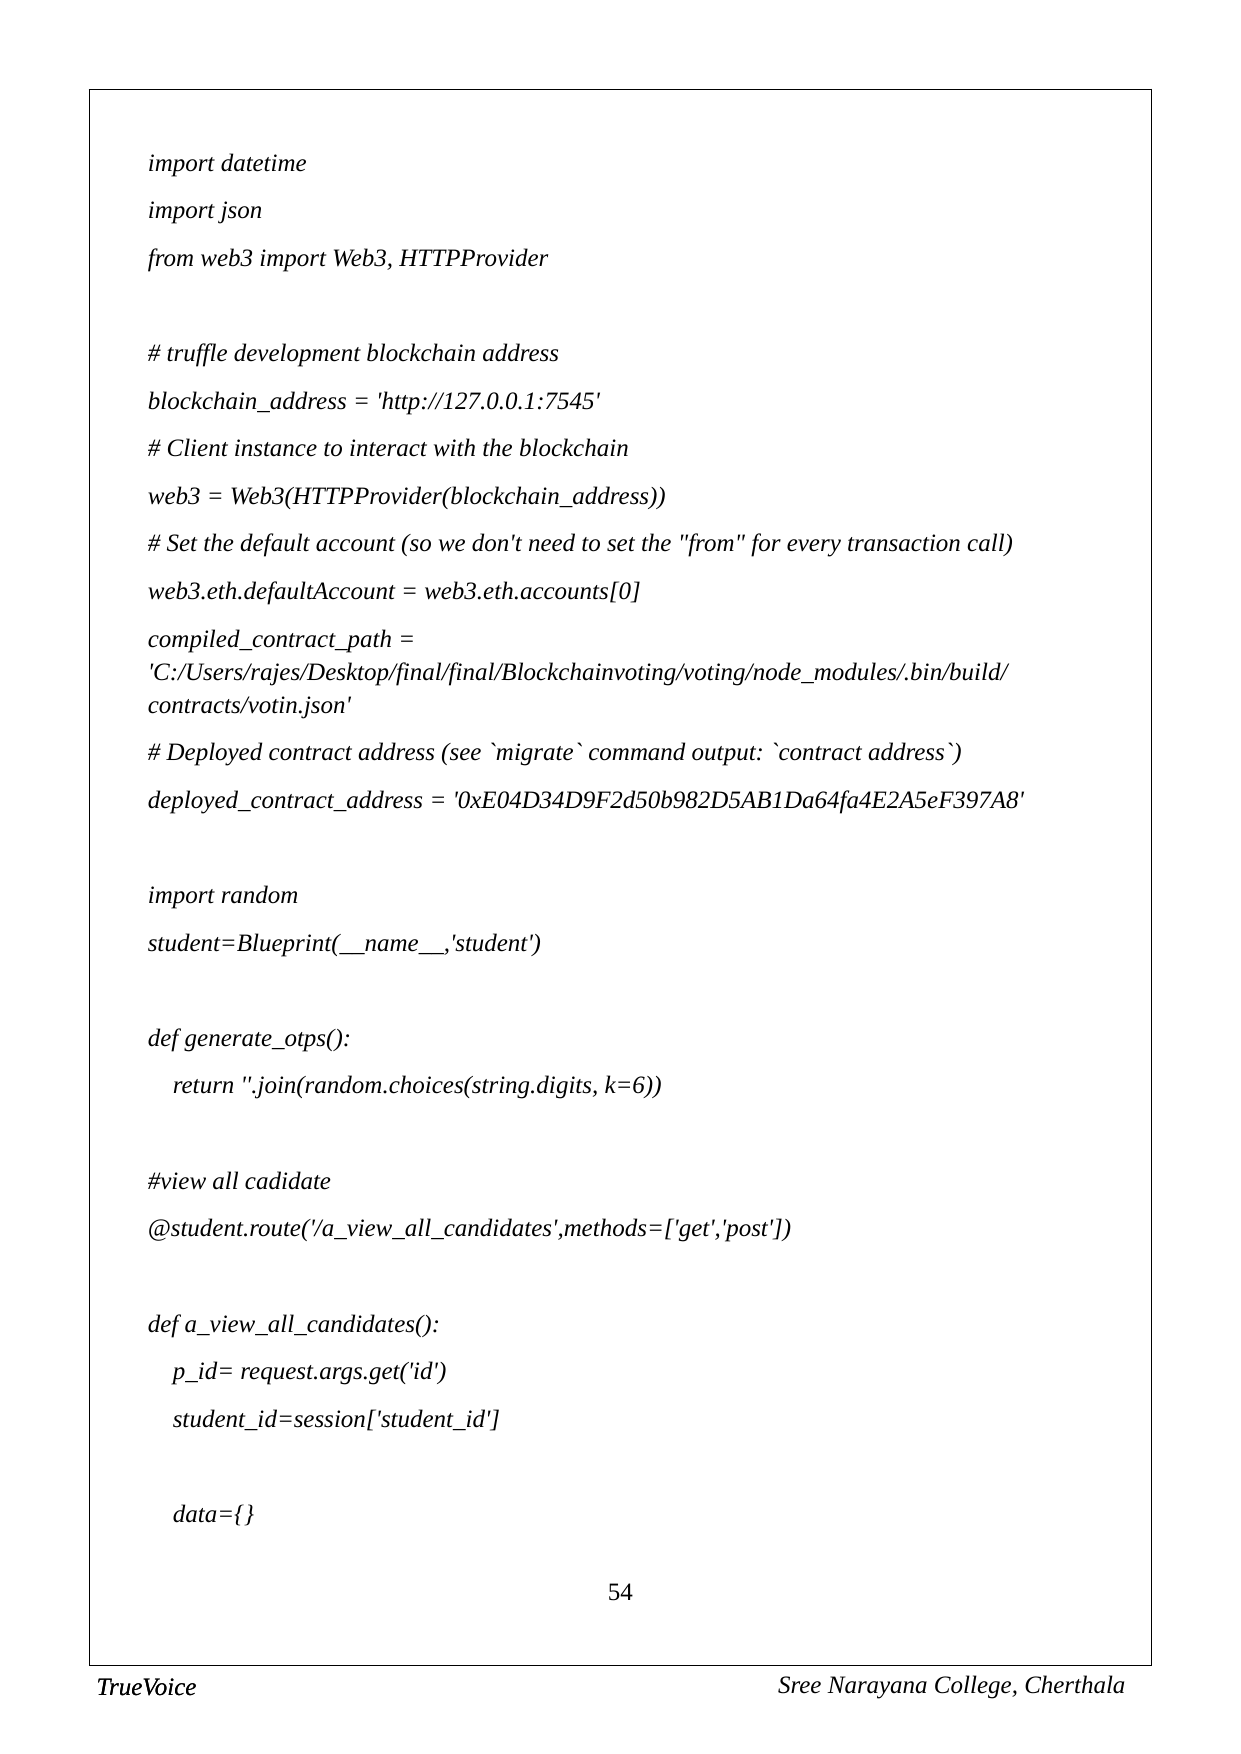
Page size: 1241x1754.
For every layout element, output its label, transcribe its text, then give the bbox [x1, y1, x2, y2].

text web3.eth.defaultAccount = web3.eth.accounts[0] [148, 576, 1092, 605]
text deployed_contract_address = '0xE04D34D9F2d50b982D5AB1Da64fa4E2A5eF397A8' [148, 785, 1092, 814]
text from web3 import Web3, HTTPProvider [148, 243, 1092, 272]
text @student.route('/a_view_all_candidates',methods=['get','post']) [148, 1213, 1092, 1242]
text blockchain_address = 'http://127.0.0.1:7545' [148, 386, 1092, 414]
text # truffle development blockchain address [148, 338, 1092, 367]
text # Client instance to interact with the blockchain [148, 433, 1092, 462]
text import datetime [148, 148, 1092, 176]
text def generate_otps(): [148, 1023, 1092, 1052]
text # Deployed contract address (see `migrate` command output: `contract address`) [148, 737, 1092, 766]
text #view all cadidate [148, 1166, 1092, 1194]
text import random [148, 880, 1092, 909]
text p_id= request.args.get('id') [148, 1356, 1092, 1385]
text student=Blueprint(__name__,'student') [148, 928, 1092, 957]
text def a_view_all_candidates(): [148, 1309, 1092, 1337]
text student_id=session['student_id'] [148, 1404, 1092, 1433]
text import json [148, 195, 1092, 224]
text web3 = Web3(HTTPProvider(blockchain_address)) [148, 481, 1092, 510]
text return ''.join(random.choices(string.digits, k=6)) [148, 1071, 1092, 1099]
text # Set the default account (so we don't need to set the "from" for every transaction call) [148, 528, 1092, 557]
text data={} [148, 1499, 1092, 1528]
text compiled_contract_path = 'C:/Users/rajes/Desktop/final/final/Blockchainvoting/voting/node_modules/.bin/build/contracts/votin.json' [148, 624, 1092, 718]
